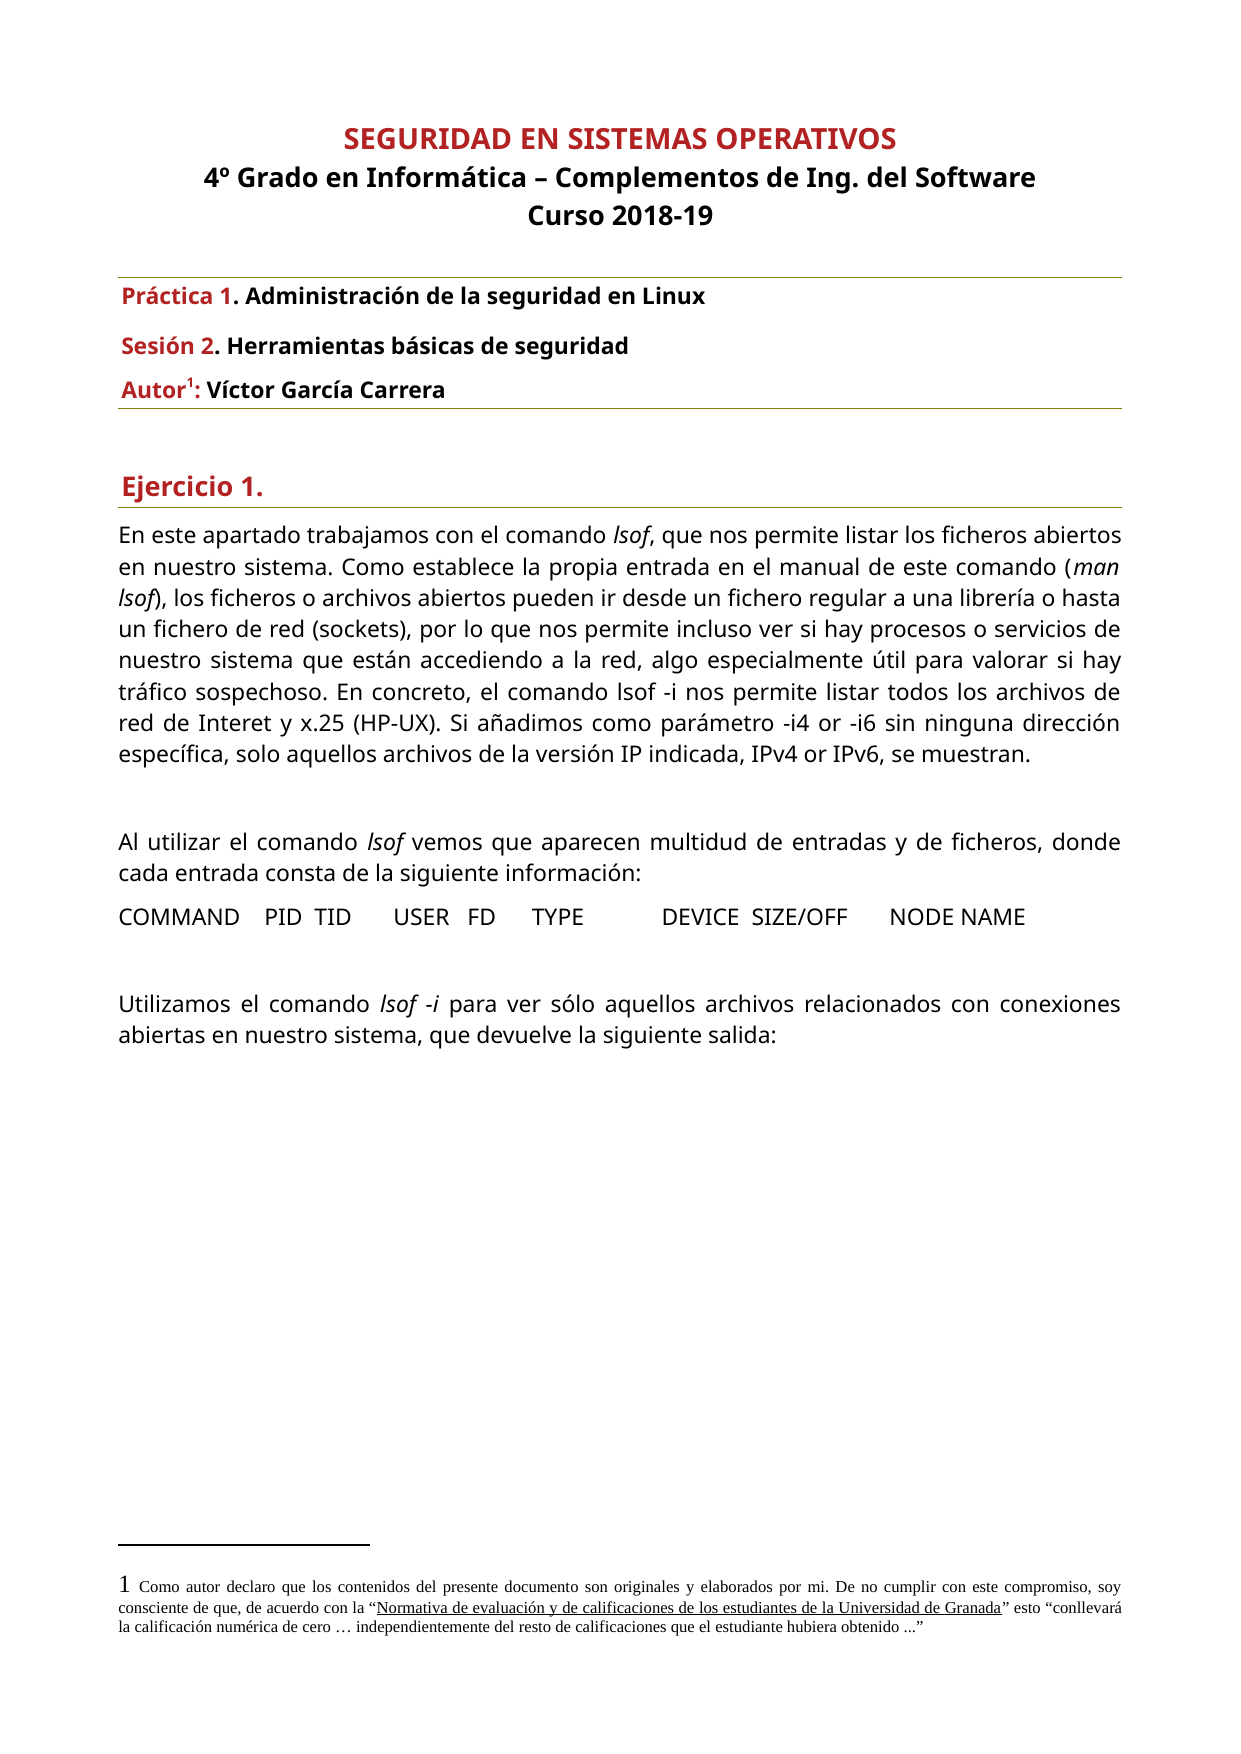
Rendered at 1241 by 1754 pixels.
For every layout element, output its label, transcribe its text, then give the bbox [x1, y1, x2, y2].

text Al utilizar el comando lsof vemos que aparecen multidud de entradas y de ficheros, donde cada entrada consta de la siguiente información: [118, 826, 1122, 888]
text COMMAND PID TID USER FD TYPE DEVICE SIZE/OFF NODE NAME [118, 901, 1122, 932]
text Sesión 2. Herramientas básicas de seguridad [118, 327, 1122, 361]
text Ejercicio 1. [118, 464, 1122, 507]
text Curso 2018-19 [118, 196, 1122, 233]
text Autor: Víctor García Carrera [118, 371, 1122, 408]
text SEGURIDAD EN SISTEMAS OPERATIVOS [118, 118, 1122, 158]
text Como autor declaro que los contenidos del presente documento son originales y elaborados por mi. De no cumplir con este compromiso, soy consciente de que, de acuerdo con la “Normativa de evaluación y de calificaciones de los estudiantes de la Universidad de Granada” esto “conllevará la calificación numérica de cero … independientemente del resto de calificaciones que el estudiante hubiera obtenido ...” [118, 1569, 1122, 1636]
text 4º Grado en Informática – Complementos de Ing. del Software [118, 158, 1122, 195]
text Práctica 1. Administración de la seguridad en Linux [118, 278, 1122, 314]
text En este apartado trabajamos con el comando lsof, que nos permite listar los ficheros abiertos en nuestro sistema. Como establece la propia entrada en el manual de este comando (man lsof), los ficheros o archivos abiertos pueden ir desde un fichero regular a una librería o hasta un fichero de red (sockets), por lo que nos permite incluso ver si hay procesos o servicios de nuestro sistema que están accediendo a la red, algo especialmente útil para valorar si hay tráfico sospechoso. En concreto, el comando lsof -i nos permite listar todos los archivos de red de Interet y x.25 (HP-UX). Si añadimos como parámetro -i4 or -i6 sin ninguna dirección específica, solo aquellos archivos de la versión IP indicada, IPv4 or IPv6, se muestran. [118, 519, 1122, 769]
text Utilizamos el comando lsof -i para ver sólo aquellos archivos relacionados con conexiones abiertas en nuestro sistema, que devuelve la siguiente salida: [118, 988, 1122, 1051]
